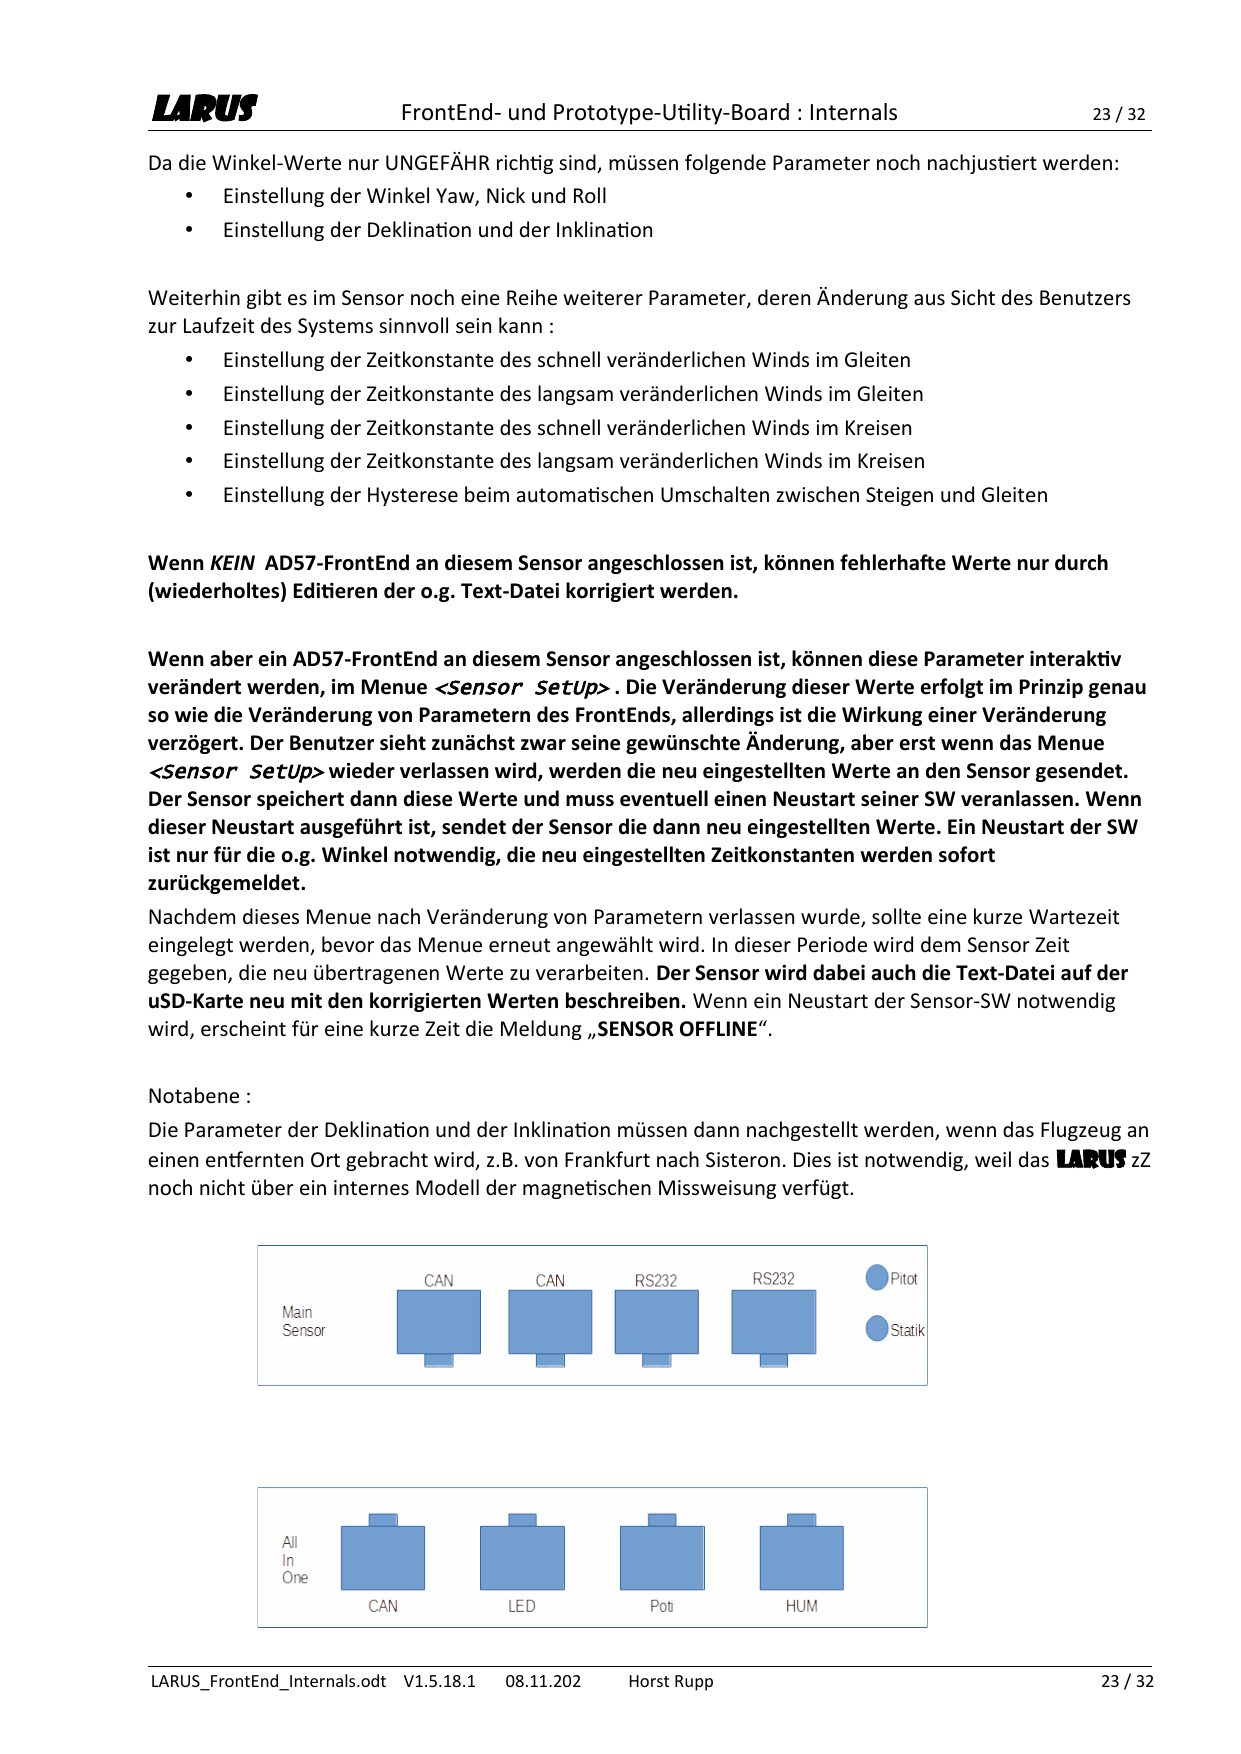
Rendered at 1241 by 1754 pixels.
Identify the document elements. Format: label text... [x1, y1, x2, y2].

text Wenn aber ein AD57-FrontEnd an diesem Sensor angeschlossen ist, können diese Parameter interaktiv verändert werden, im Menue <Sensor SetUp> . Die Veränderung dieser Werte erfolgt im Prinzip genau so wie die Veränderung von Parametern des FrontEnds, allerdings ist die Wirkung einer Veränderung verzögert. Der Benutzer sieht zunächst zwar seine gewünschte Änderung, aber erst wenn das Menue <Sensor SetUp> wieder verlassen wird, werden die neu eingestellten Werte an den Sensor gesendet. Der Sensor speichert dann diese Werte und muss eventuell einen Neustart seiner SW veranlassen. Wenn dieser Neustart ausgeführt ist, sendet der Sensor die dann neu eingestellten Werte. Ein Neustart der SW ist nur für die o.g. Winkel notwendig, die neu eingestellten Zeitkonstanten werden sofort zurückgemeldet. [148, 644, 1152, 896]
text Notabene : [148, 1082, 1152, 1109]
picture [257, 1245, 928, 1628]
text Die Parameter der Deklination und der Inklination müssen dann nachgestellt werden, wenn das Flugzeug an einen entfernten Ort gebracht wird, z.B. von Frankfurt nach Sisteron. Dies ist notwendig, weil das LARUS zZ noch nicht über ein internes Modell der magnetischen Missweisung verfügt. [148, 1115, 1152, 1201]
list Einstellung der Zeitkonstante des langsam veränderlichen Winds im Gleiten [185, 379, 1152, 407]
list Einstellung der Winkel Yaw, Nick und Roll [185, 181, 1152, 209]
text Wenn KEIN AD57-FrontEnd an diesem Sensor angeschlossen ist, können fehlerhafte Werte nur durch (wiederholtes) Editieren der o.g. Text-Datei korrigiert werden. [148, 548, 1152, 604]
list Einstellung der Zeitkonstante des schnell veränderlichen Winds im Gleiten [185, 345, 1152, 373]
list Einstellung der Zeitkonstante des schnell veränderlichen Winds im Kreisen [185, 413, 1152, 441]
list Einstellung der Zeitkonstante des langsam veränderlichen Winds im Kreisen [185, 446, 1152, 474]
text Weiterhin gibt es im Sensor noch eine Reihe weiterer Parameter, deren Änderung aus Sicht des Benutzers zur Laufzeit des Systems sinnvoll sein kann : [148, 283, 1152, 339]
text Da die Winkel-Werte nur UNGEFÄHR richtig sind, müssen folgende Parameter noch nachjustiert werden: [148, 148, 1152, 176]
list Einstellung der Deklination und der Inklination [185, 215, 1152, 243]
list Einstellung der Hysterese beim automatischen Umschalten zwischen Steigen und Gleiten [185, 480, 1152, 508]
text Nachdem dieses Menue nach Veränderung von Parametern verlassen wurde, sollte eine kurze Wartezeit eingelegt werden, bevor das Menue erneut angewählt wird. In dieser Periode wird dem Sensor Zeit gegeben, die neu übertragenen Werte zu verarbeiten. Der Sensor wird dabei auch die Text-Datei auf der uSD-Karte neu mit den korrigierten Werten beschreiben. Wenn ein Neustart der Sensor-SW notwendig wird, erscheint für eine kurze Zeit die Meldung „SENSOR OFFLINE“. [148, 902, 1152, 1042]
